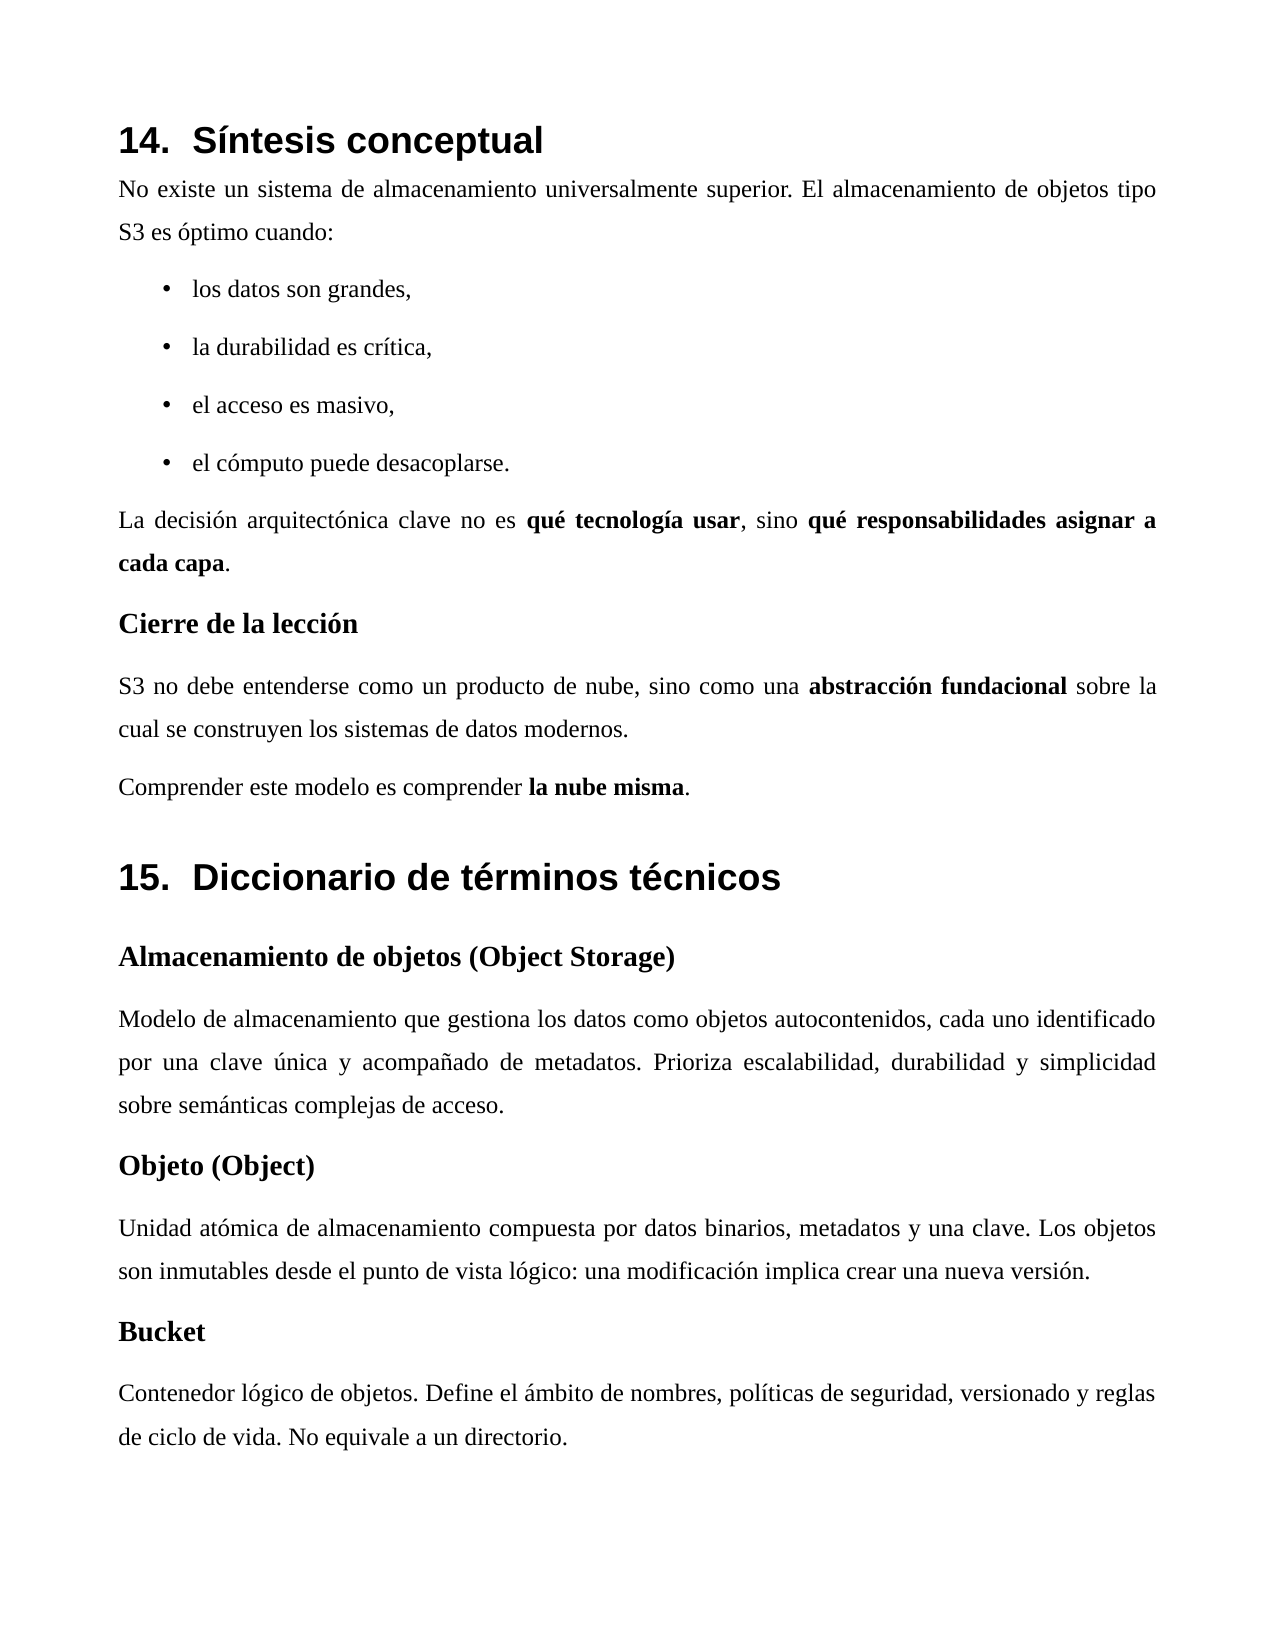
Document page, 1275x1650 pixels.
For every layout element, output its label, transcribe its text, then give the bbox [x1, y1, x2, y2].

text Unidad atómica de almacenamiento compuesta por datos binarios, metadatos y una clave. Los objetos son inmutables desde el punto de vista lógico: una modificación implica crear una nueva versión. [118, 1213, 1157, 1285]
text La decisión arquitectónica clave no es qué tecnología usar, sino qué responsabilidades asignar a cada capa. [118, 505, 1157, 577]
text S3 no debe entenderse como un producto de nube, sino como una abstracción fundacional sobre la cual se construyen los sistemas de datos modernos. [118, 671, 1157, 743]
list el cómputo puede desacoplarse. [162, 448, 1157, 476]
list la durabilidad es crítica, [162, 332, 1157, 361]
subtitle Almacenamiento de objetos (Object Storage) [118, 939, 1157, 973]
subtitle Diccionario de términos técnicos [118, 855, 1157, 898]
subtitle Bucket [118, 1314, 1157, 1347]
text Contenedor lógico de objetos. Define el ámbito de nombres, políticas de seguridad, versionado y reglas de ciclo de vida. No equivale a un directorio. [118, 1378, 1157, 1450]
subtitle Cierre de la lección [118, 606, 1157, 640]
list el acceso es masivo, [162, 390, 1157, 419]
text Modelo de almacenamiento que gestiona los datos como objetos autocontenidos, cada uno identificado por una clave única y acompañado de metadatos. Prioriza escalabilidad, durabilidad y simplicidad sobre semánticas complejas de acceso. [118, 1004, 1157, 1119]
text No existe un sistema de almacenamiento universalmente superior. El almacenamiento de objetos tipo S3 es óptimo cuando: [118, 174, 1157, 246]
text Comprender este modelo es comprender la nube misma. [118, 772, 1157, 801]
list los datos son grandes, [162, 274, 1157, 303]
subtitle Síntesis conceptual [118, 118, 1157, 161]
subtitle Objeto (Object) [118, 1148, 1157, 1181]
